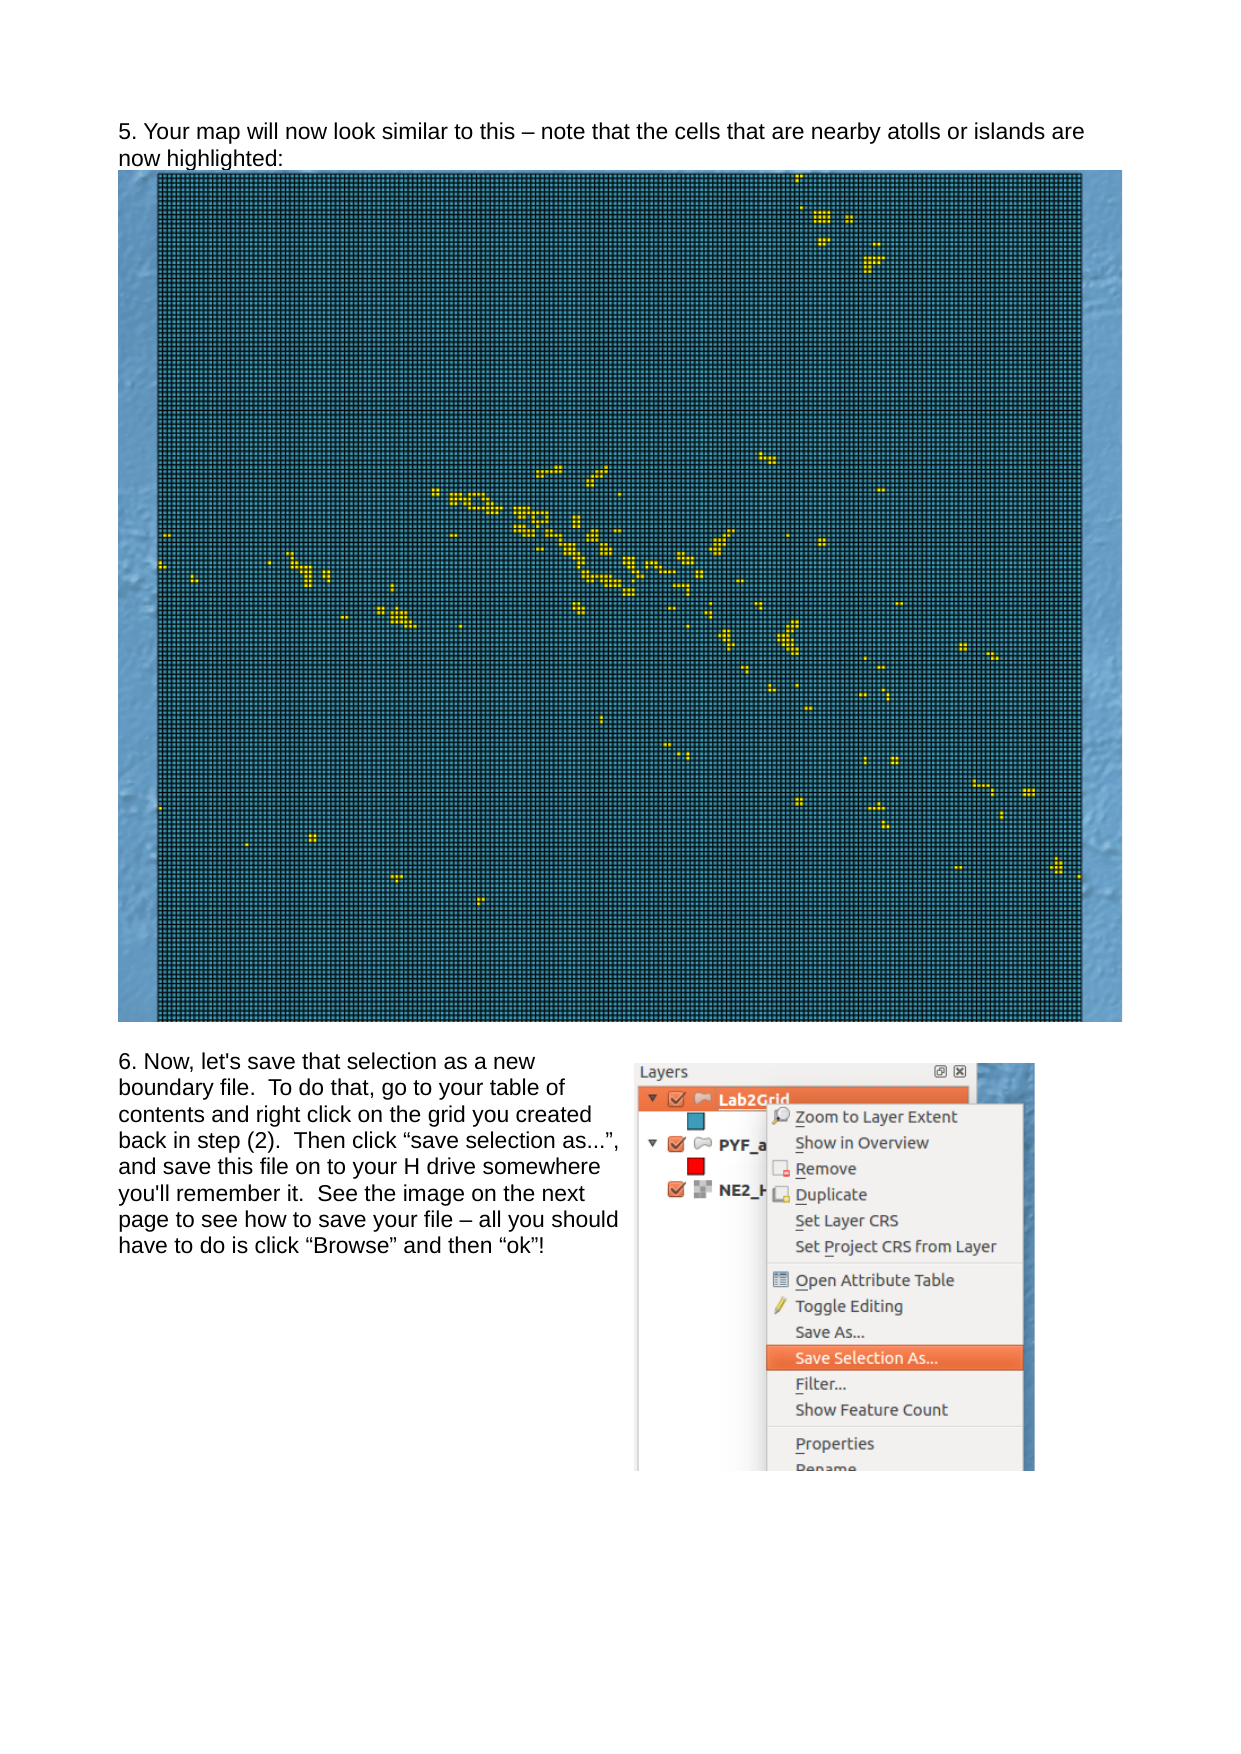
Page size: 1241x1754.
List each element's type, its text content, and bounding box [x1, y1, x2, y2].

picture [118, 170, 1123, 1022]
text 5. Your map will now look similar to this – note that the cells that are nearby atolls or islands are now highlighted: [118, 118, 1122, 170]
text 6. Now, let's save that selection as a new boundary file. To do that, go to your table of contents and right click on the grid you created back in step (2). Then click “save selection as...”, and save this file on to your H drive somewhere you'll remember it. See the image on the next page to see how to save your file – all you should have to do is click “Browse” and then “ok”! [118, 1048, 1122, 1259]
picture [633, 1063, 1035, 1471]
